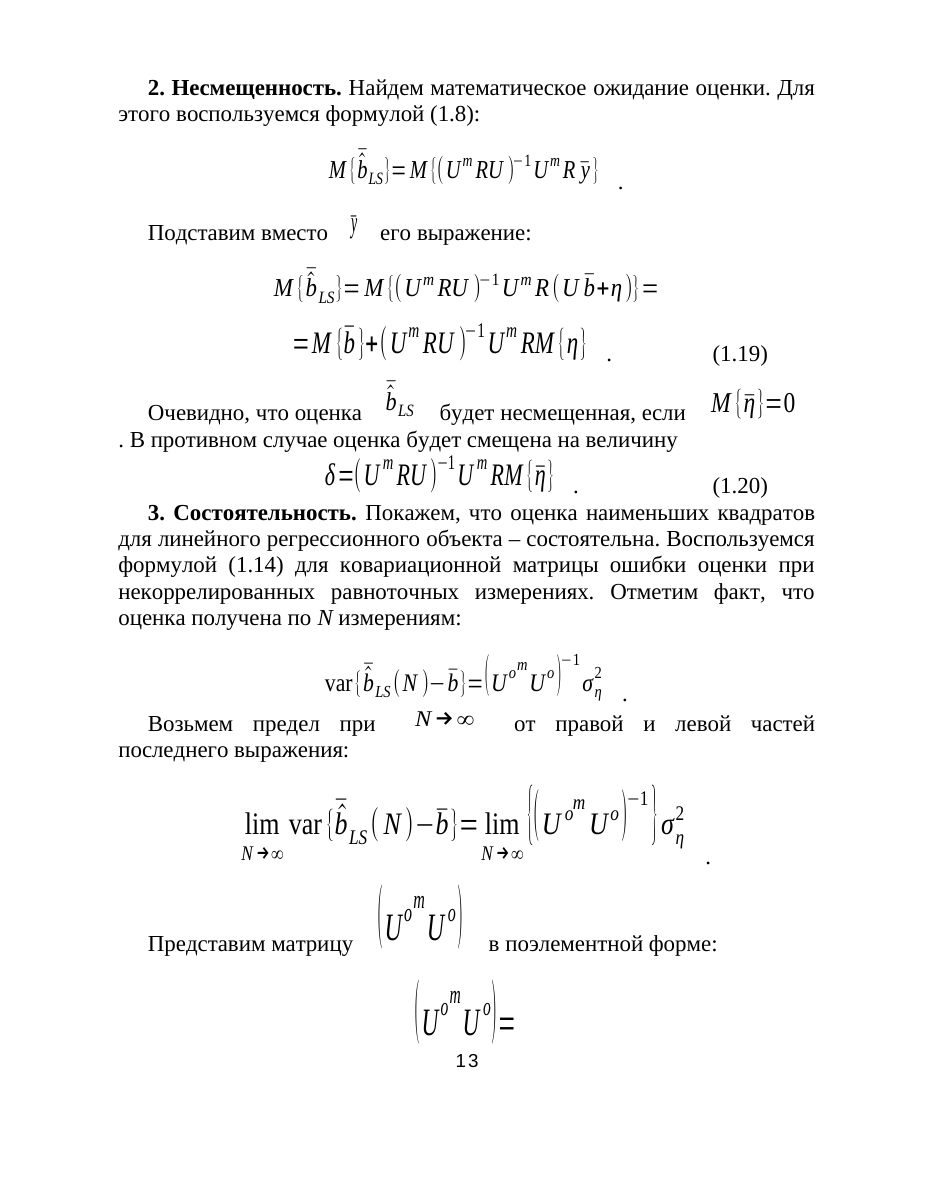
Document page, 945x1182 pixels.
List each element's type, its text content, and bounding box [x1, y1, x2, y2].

text Очевидно, что оценка будет несмещенная, если . В противном случае оценка будет смещена на величину [118, 379, 816, 452]
text . [118, 783, 816, 870]
text . [118, 147, 816, 194]
text Возьмем предел при от правой и левой частей последнего выражения: [118, 706, 816, 763]
text . (1.20) [118, 452, 816, 499]
text 2. Несмещенность. Найдем математическое ожидание оценки. Для этого воспользуемся формулой (1.8): [118, 74, 816, 127]
text . (1.19) [118, 320, 816, 367]
text Представим матрицу в поэлементной форме: [118, 882, 816, 956]
text Подставим вместо его выражение: [118, 207, 816, 245]
text 3. Состоятельность. Покажем, что оценка наименьших квадратов для линейного регрессионного объекта – состоятельна. Воспользуемся формулой (1.14) для ковариационной матрицы ошибки оценки при некоррелированных равноточных измерениях. Отметим факт, что оценка получена по N измерениям: [118, 499, 816, 631]
text . [118, 651, 816, 706]
